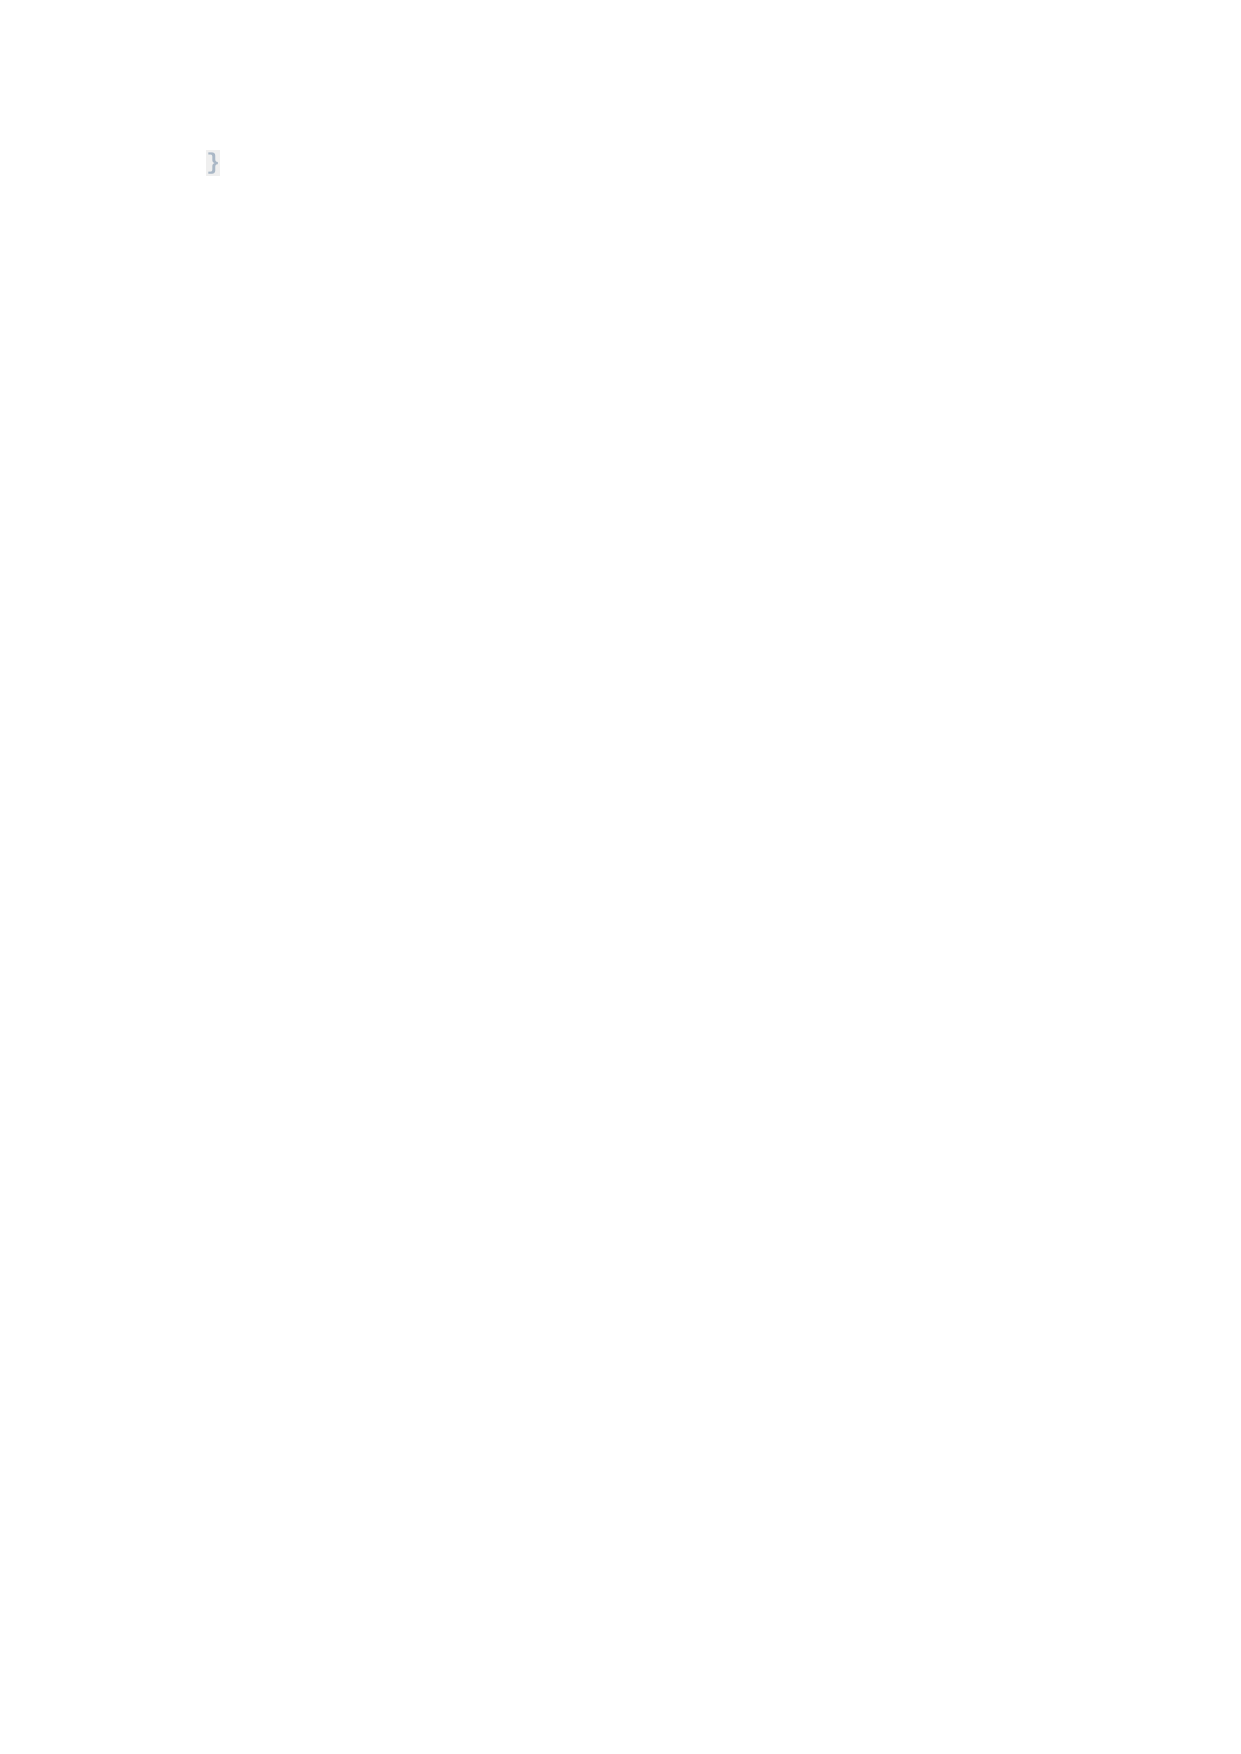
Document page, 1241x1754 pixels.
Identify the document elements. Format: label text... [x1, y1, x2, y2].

text } [150, 150, 1090, 176]
